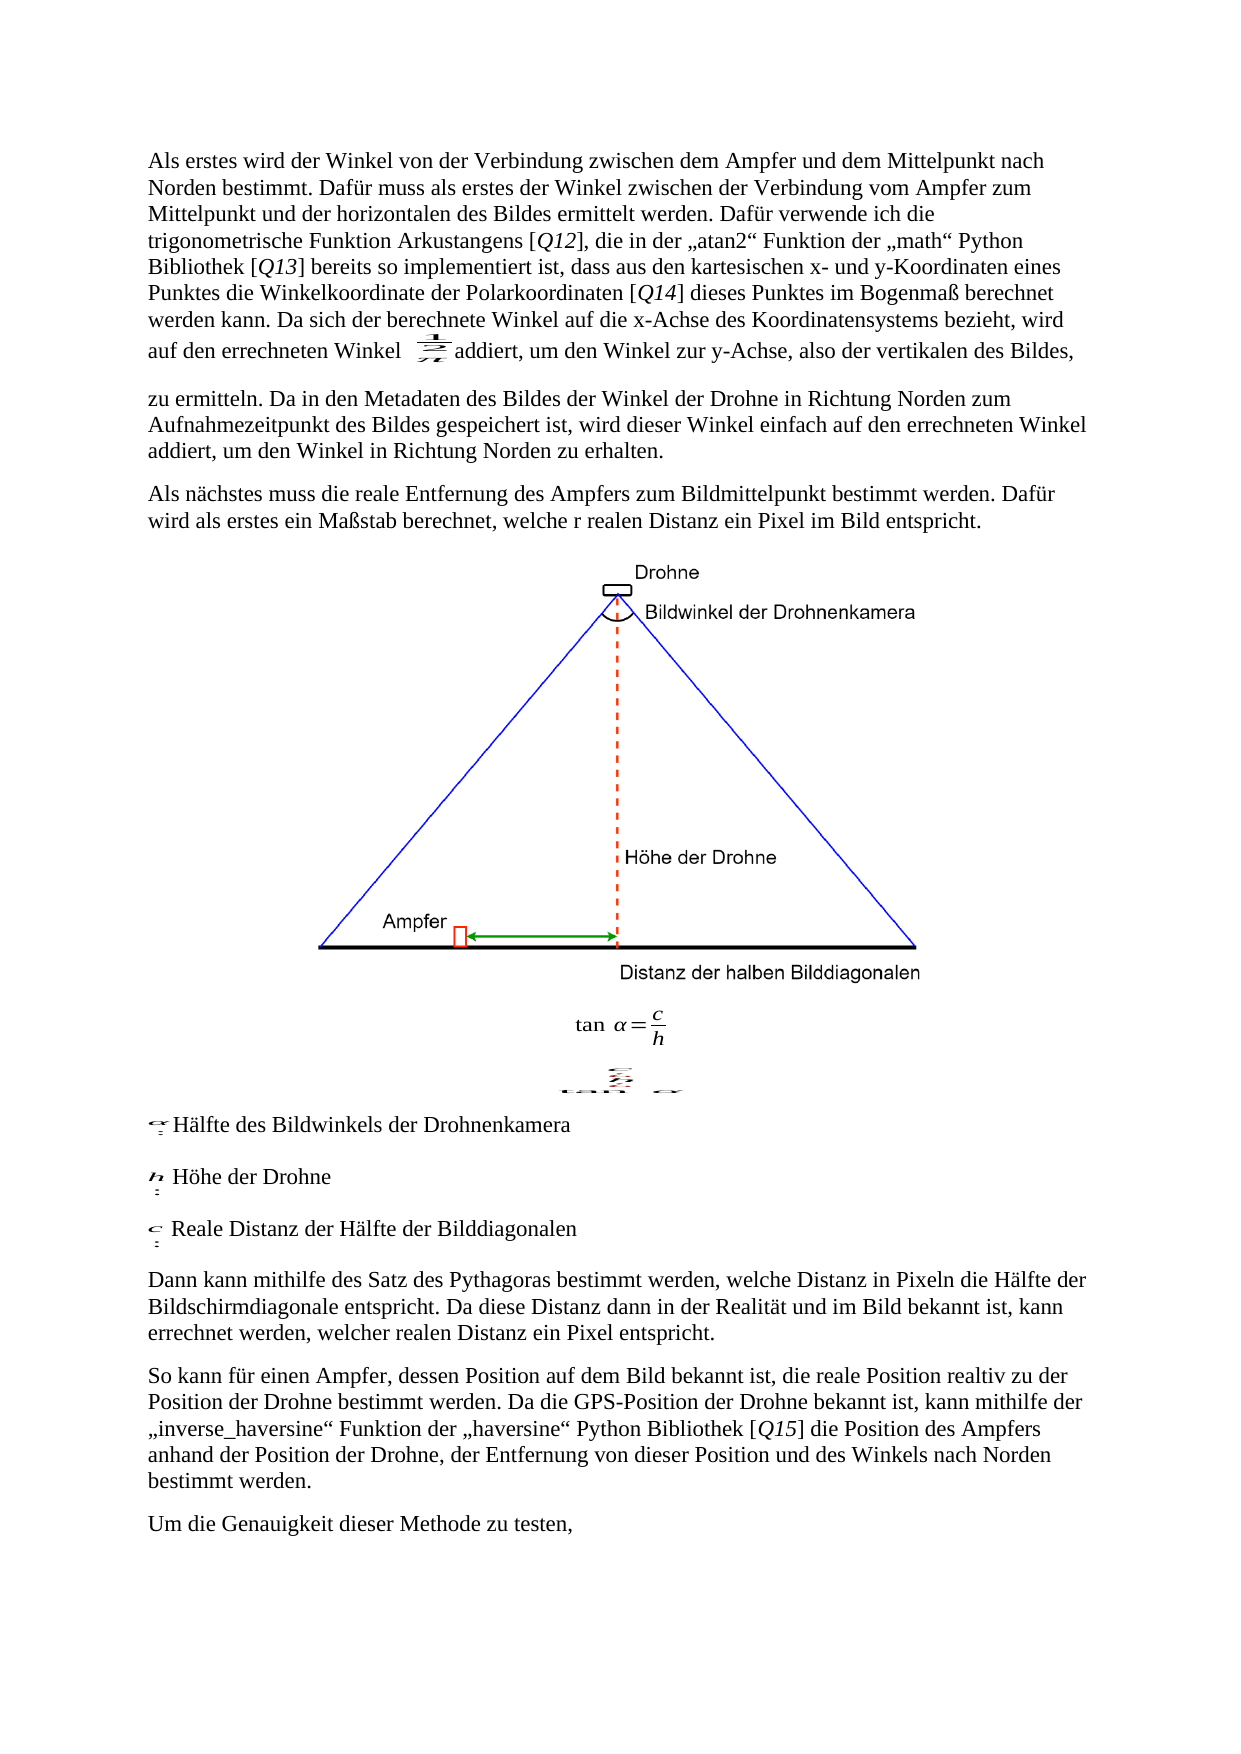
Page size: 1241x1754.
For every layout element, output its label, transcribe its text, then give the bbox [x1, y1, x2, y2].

text Hälfte des Bildwinkels der Drohnenkamera [148, 1111, 1093, 1146]
text Als nächstes muss die reale Entfernung des Ampfers zum Bildmittelpunkt bestimmt werden. Dafür wird als erstes ein Maßstab berechnet, welche r realen Distanz ein Pixel im Bild entspricht. [148, 480, 1093, 533]
text So kann für einen Ampfer, dessen Position auf dem Bild bekannt ist, die reale Position realtiv zu der Position der Drohne bestimmt werden. Da die GPS-Position der Drohne bekannt ist, kann mithilfe der „inverse_haversine“ Funktion der „haversine“ Python Bibliothek [Q15] die Position des Ampfers anhand der Position der Drohne, der Entfernung von dieser Position und des Winkels nach Norden bestimmt werden. [148, 1362, 1093, 1494]
text Als erstes wird der Winkel von der Verbindung zwischen dem Ampfer und dem Mittelpunkt nach Norden bestimmt. Dafür muss als erstes der Winkel zwischen der Verbindung vom Ampfer zum Mittelpunkt und der horizontalen des Bildes ermittelt werden. Dafür verwende ich die trigonometrische Funktion Arkustangens [Q12], die in der „atan2“ Funktion der „math“ Python Bibliothek [Q13] bereits so implementiert ist, dass aus den kartesischen x- und y-Koordinaten eines Punktes die Winkelkoordinate der Polarkoordinaten [Q14] dieses Punktes im Bogenmaß berechnet werden kann. Da sich der berechnete Winkel auf die x-Achse des Koordinatensystems bezieht, wird auf den errechneten Winkel addiert, um den Winkel zur y-Achse, also der vertikalen des Bildes, zu ermitteln. Da in den Metadaten des Bildes der Winkel der Drohne in Richtung Norden zum Aufnahmezeitpunkt des Bildes gespeichert ist, wird dieser Winkel einfach auf den errechneten Winkel addiert, um den Winkel in Richtung Norden zu erhalten. [148, 148, 1093, 464]
text Höhe der Drohne [148, 1163, 1093, 1198]
text Dann kann mithilfe des Satz des Pythagoras bestimmt werden, welche Distanz in Pixeln die Hälfte der Bildschirmdiagonale entspricht. Da diese Distanz dann in der Realität und im Bild bekannt ist, kann errechnet werden, welcher realen Distanz ein Pixel entspricht. [148, 1266, 1093, 1345]
text Reale Distanz der Hälfte der Bilddiagonalen [148, 1214, 1093, 1250]
text Um die Genauigkeit dieser Methode zu testen, [148, 1511, 1093, 1537]
